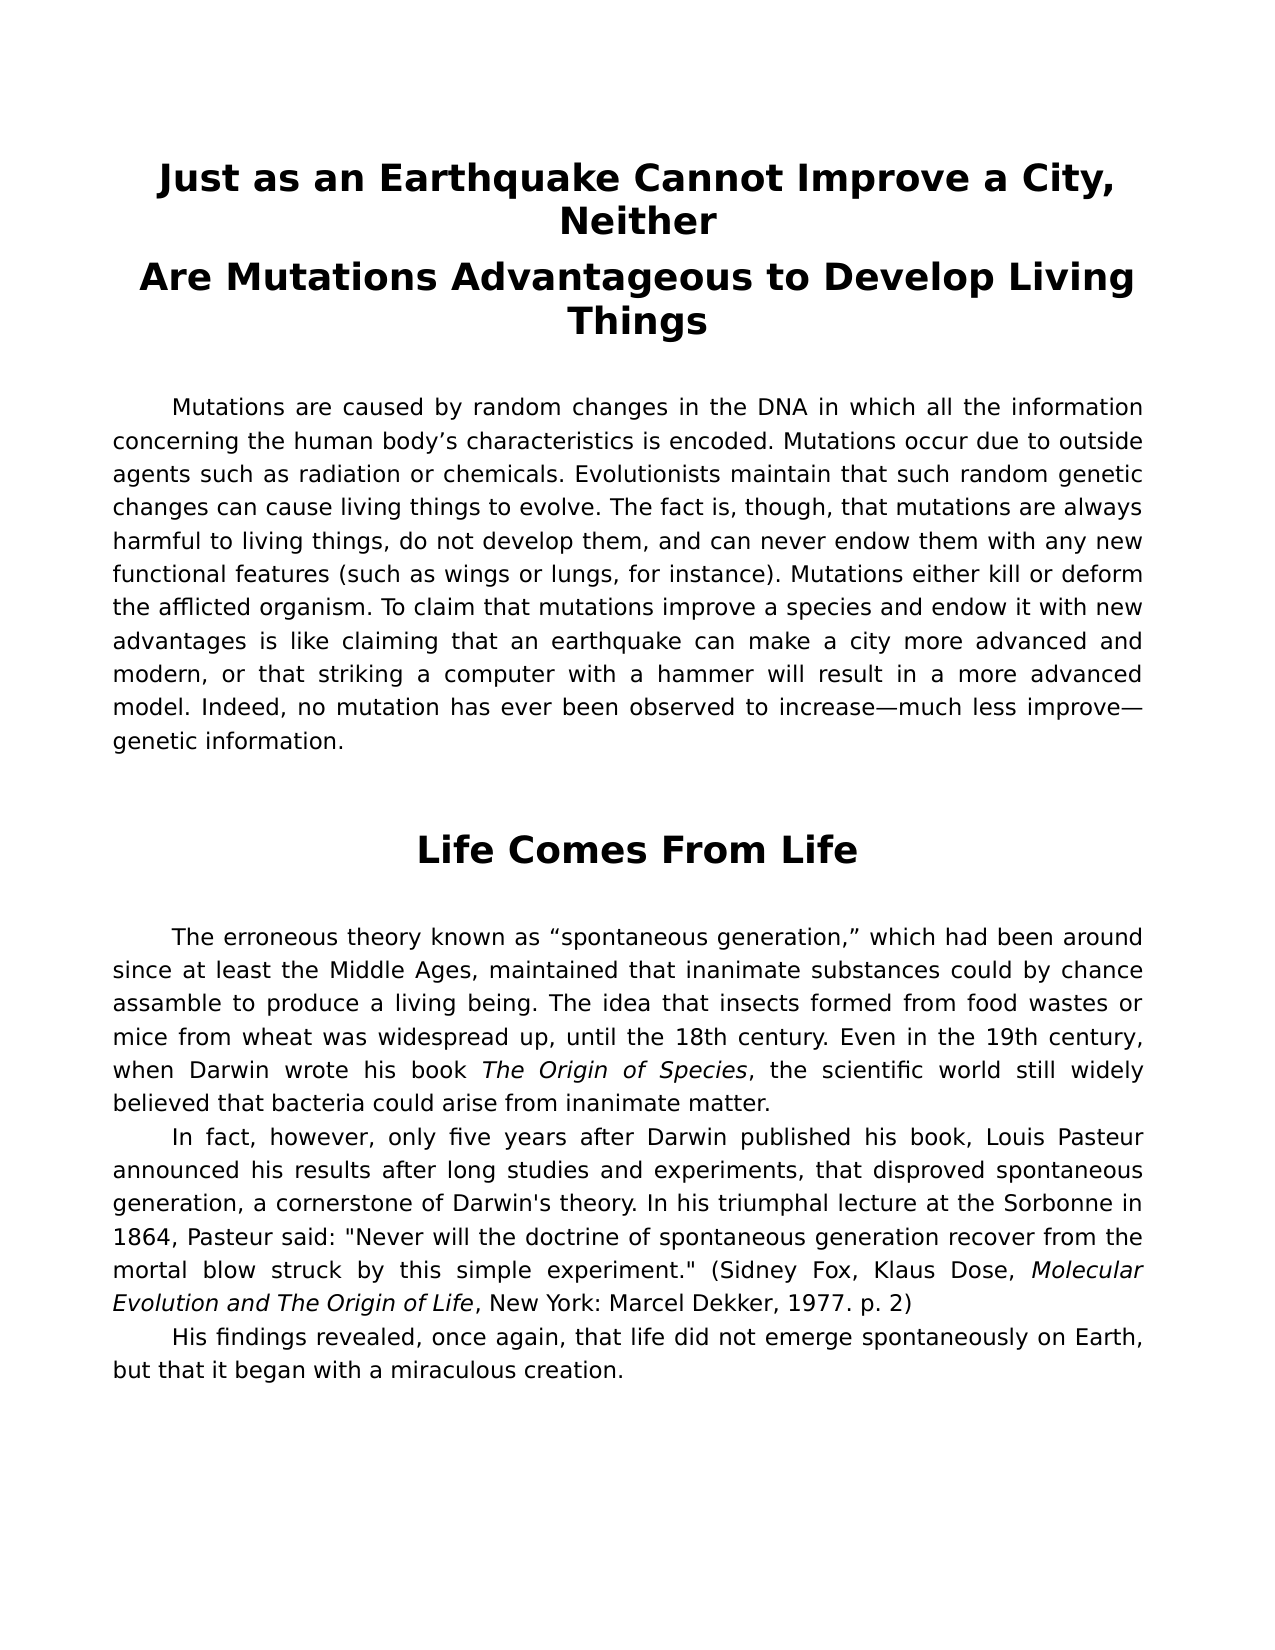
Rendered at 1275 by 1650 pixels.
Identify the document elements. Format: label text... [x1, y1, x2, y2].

text The erroneous theory known as “spontaneous generation,” which had been around since at least the Middle Ages, maintained that inanimate substances could by chance assamble to produce a living being. The idea that insects formed from food wastes or mice from wheat was widespread up, until the 18th century. Even in the 19th century, when Darwin wrote his book The Origin of Species, the scientific world still widely believed that bacteria could arise from inanimate matter. [112, 918, 1145, 1118]
subtitle Are Mutations Advantageous to Develop Living Things [112, 256, 1162, 343]
text His findings revealed, once again, that life did not emerge spontaneously on Earth, but that it began with a miraculous creation. [112, 1318, 1145, 1385]
subtitle Just as an Earthquake Cannot Improve a City, Neither [112, 156, 1162, 243]
text In fact, however, only five years after Darwin published his book, Louis Pasteur announced his results after long studies and experiments, that disproved spontaneous generation, a cornerstone of Darwin's theory. In his triumphal lecture at the Sorbonne in 1864, Pasteur said: "Never will the doctrine of spontaneous generation recover from the mortal blow struck by this simple experiment." (Sidney Fox, Klaus Dose, Molecular Evolution and The Origin of Life, New York: Marcel Dekker, 1977. p. 2) [112, 1118, 1145, 1318]
subtitle Life Comes From Life [112, 829, 1162, 872]
text Mutations are caused by random changes in the DNA in which all the information concerning the human body’s characteristics is encoded. Mutations occur due to outside agents such as radiation or chemicals. Evolutionists maintain that such random genetic changes can cause living things to evolve. The fact is, though, that mutations are always harmful to living things, do not develop them, and can never endow them with any new functional features (such as wings or lungs, for instance). Mutations either kill or deform the afflicted organism. To claim that mutations improve a species and endow it with new advantages is like claiming that an earthquake can make a city more advanced and modern, or that striking a computer with a hammer will result in a more advanced model. Indeed, no mutation has ever been observed to increase—much less improve—genetic information. [112, 389, 1145, 756]
